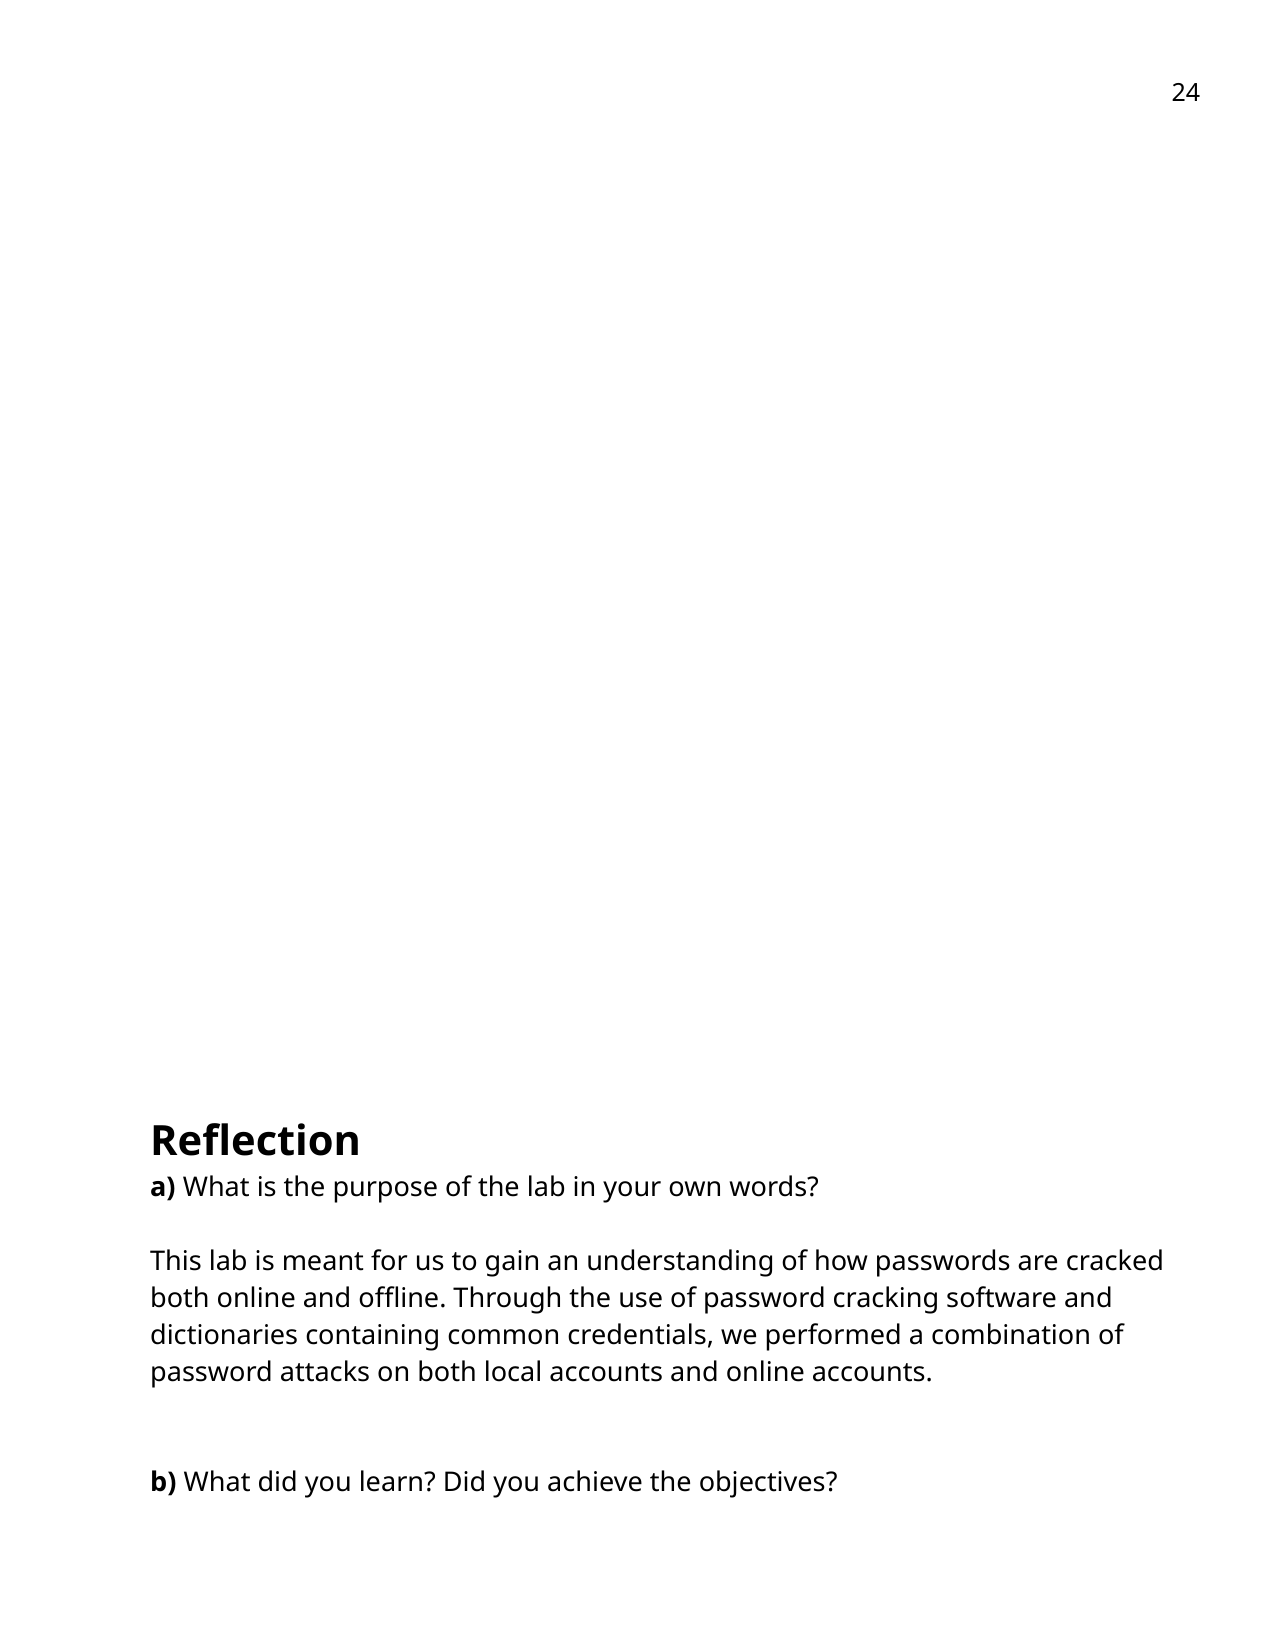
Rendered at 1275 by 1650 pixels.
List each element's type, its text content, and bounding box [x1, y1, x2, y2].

text b) What did you learn? Did you achieve the objectives? [150, 1463, 1200, 1500]
text This lab is meant for us to gain an understanding of how passwords are cracked both online and offline. Through the use of password cracking software and dictionaries containing common credentials, we performed a combination of password attacks on both local accounts and online accounts. [150, 1242, 1200, 1389]
text Reflection [150, 1111, 1200, 1168]
text a) What is the purpose of the lab in your own words? [150, 1168, 1200, 1205]
